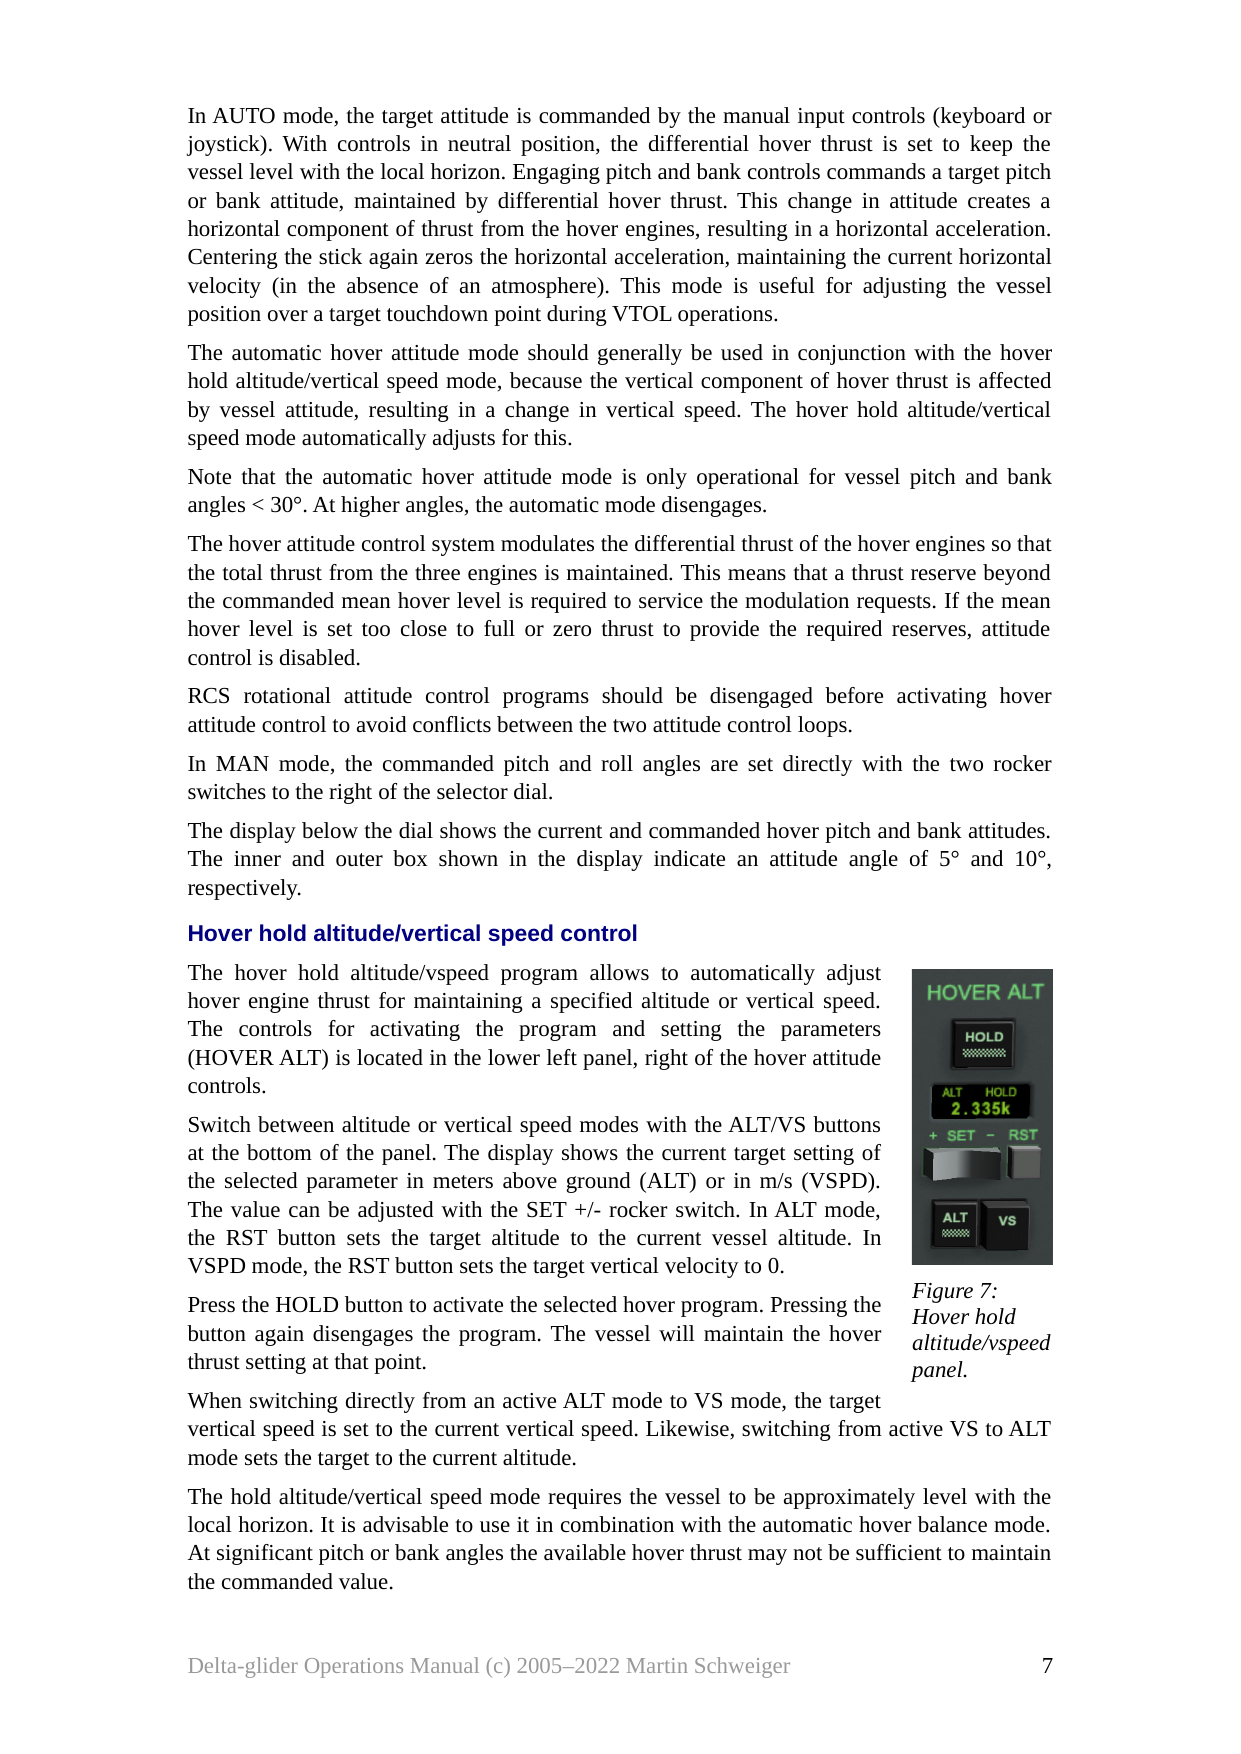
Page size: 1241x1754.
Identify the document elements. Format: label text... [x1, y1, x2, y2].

text The hover hold altitude/vspeed program allows to automatically adjust hover engine thrust for maintaining a specified altitude or vertical speed. The controls for activating the program and setting the parameters (HOVER ALT) is located in the lower left panel, right of the hover attitude controls. [187, 957, 1053, 1099]
text In MAN mode, the commanded pitch and roll angles are set directly with the two rocker switches to the right of the selector dial. [187, 748, 1053, 805]
text The display below the dial shows the current and commanded hover pitch and bank attitudes. The inner and outer box shown in the display indicate an attitude angle of 5° and 10°, respectively. [187, 816, 1053, 901]
subtitle Hover hold altitude/vertical speed control [187, 920, 1053, 947]
text The hover attitude control system modulates the differential thrust of the hover engines so that the total thrust from the three engines is maintained. This means that a thrust reserve beyond the commanded mean hover level is required to service the modulation requests. If the mean hover level is set too close to full or zero thrust to provide the required reserves, attitude control is disabled. [187, 529, 1053, 671]
text RCS rotational attitude control programs should be disengaged before activating hover attitude control to avoid conflicts between the two attitude control loops. [187, 681, 1053, 738]
text In AUTO mode, the target attitude is commanded by the manual input controls (keyboard or joystick). With controls in neutral position, the differential hover thrust is set to keep the vessel level with the local horizon. Engaging pitch and bank controls commands a target pitch or bank attitude, maintained by differential hover thrust. This change in attitude creates a horizontal component of thrust from the hover engines, resulting in a horizontal acceleration. Centering the stick again zeros the horizontal acceleration, maintaining the current horizontal velocity (in the absence of an atmosphere). This mode is useful for adjusting the vessel position over a target touchdown point during VTOL operations. [187, 100, 1053, 327]
text The hold altitude/vertical speed mode requires the vessel to be approximately level with the local horizon. It is advisable to use it in combination with the automatic hover balance mode. At significant pitch or bank angles the available hover thrust may not be sufficient to maintain the commanded value. [187, 1481, 1053, 1595]
text Figure 7: Hover hold altitude/vspeed panel. [912, 1265, 1053, 1382]
picture [911, 969, 1053, 1265]
text Press the HOLD button to activate the selected hover program. Pressing the button again disengages the program. The vessel will maintain the hover thrust setting at that point. [187, 1290, 912, 1375]
text When switching directly from an active ALT mode to VS mode, the target vertical speed is set to the current vertical speed. Likewise, switching from active VS to ALT mode sets the target to the current altitude. [187, 1386, 1053, 1471]
text Switch between altitude or vertical speed modes with the ALT/VS buttons at the bottom of the panel. The display shows the current target setting of the selected parameter in meters above ground (ALT) or in m/s (VSPD). The value can be adjusted with the SET +/- rocker switch. In ALT mode, the RST button sets the target altitude to the current vessel altitude. In VSPD mode, the RST button sets the target vertical velocity to 0. [187, 1109, 912, 1279]
text Note that the automatic hover attitude mode is only operational for vessel pitch and bank angles < 30°. At higher angles, the automatic mode disengages. [187, 462, 1053, 518]
text The automatic hover attitude mode should generally be used in conjunction with the hover hold altitude/vertical speed mode, because the vertical component of hover thrust is affected by vessel attitude, resulting in a change in vertical speed. The hover hold altitude/vertical speed mode automatically adjusts for this. [187, 338, 1053, 451]
